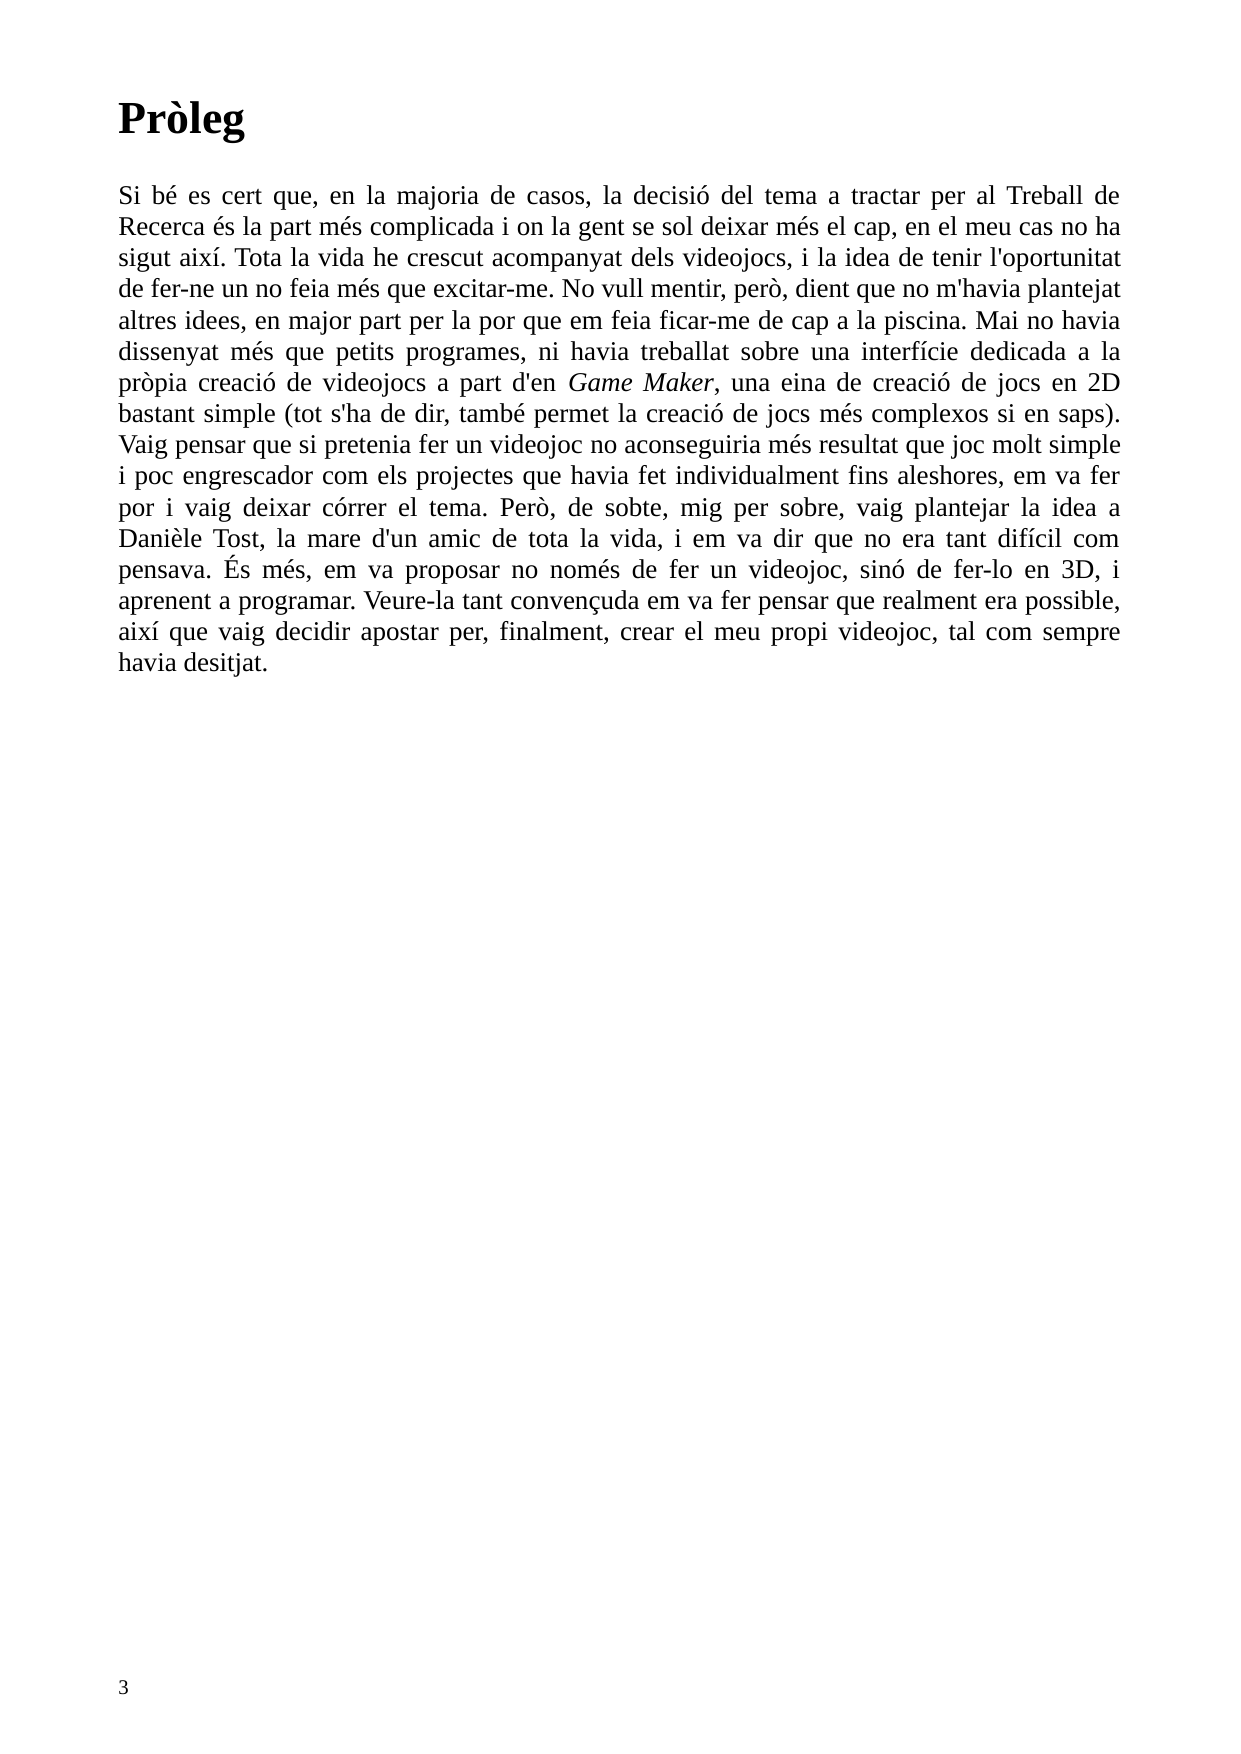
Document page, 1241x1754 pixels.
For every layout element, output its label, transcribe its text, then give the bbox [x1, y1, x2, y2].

text Pròleg [118, 91, 1122, 143]
text Si bé es cert que, en la majoria de casos, la decisió del tema a tractar per al Treball de Recerca és la part més complicada i on la gent se sol deixar més el cap, en el meu cas no ha sigut així. Tota la vida he crescut acompanyat dels videojocs, i la idea de tenir l'oportunitat de fer-ne un no feia més que excitar-me. No vull mentir, però, dient que no m'havia plantejat altres idees, en major part per la por que em feia ficar-me de cap a la piscina. Mai no havia dissenyat més que petits programes, ni havia treballat sobre una interfície dedicada a la pròpia creació de videojocs a part d'en Game Maker, una eina de creació de jocs en 2D bastant simple (tot s'ha de dir, també permet la creació de jocs més complexos si en saps). Vaig pensar que si pretenia fer un videojoc no aconseguiria més resultat que joc molt simple i poc engrescador com els projectes que havia fet individualment fins aleshores, em va fer por i vaig deixar córrer el tema. Però, de sobte, mig per sobre, vaig plantejar la idea a Danièle Tost, la mare d'un amic de tota la vida, i em va dir que no era tant difícil com pensava. És més, em va proposar no només de fer un videojoc, sinó de fer-lo en 3D, i aprenent a programar. Veure-la tant convençuda em va fer pensar que realment era possible, així que vaig decidir apostar per, finalment, crear el meu propi videojoc, tal com sempre havia desitjat. [118, 179, 1122, 677]
